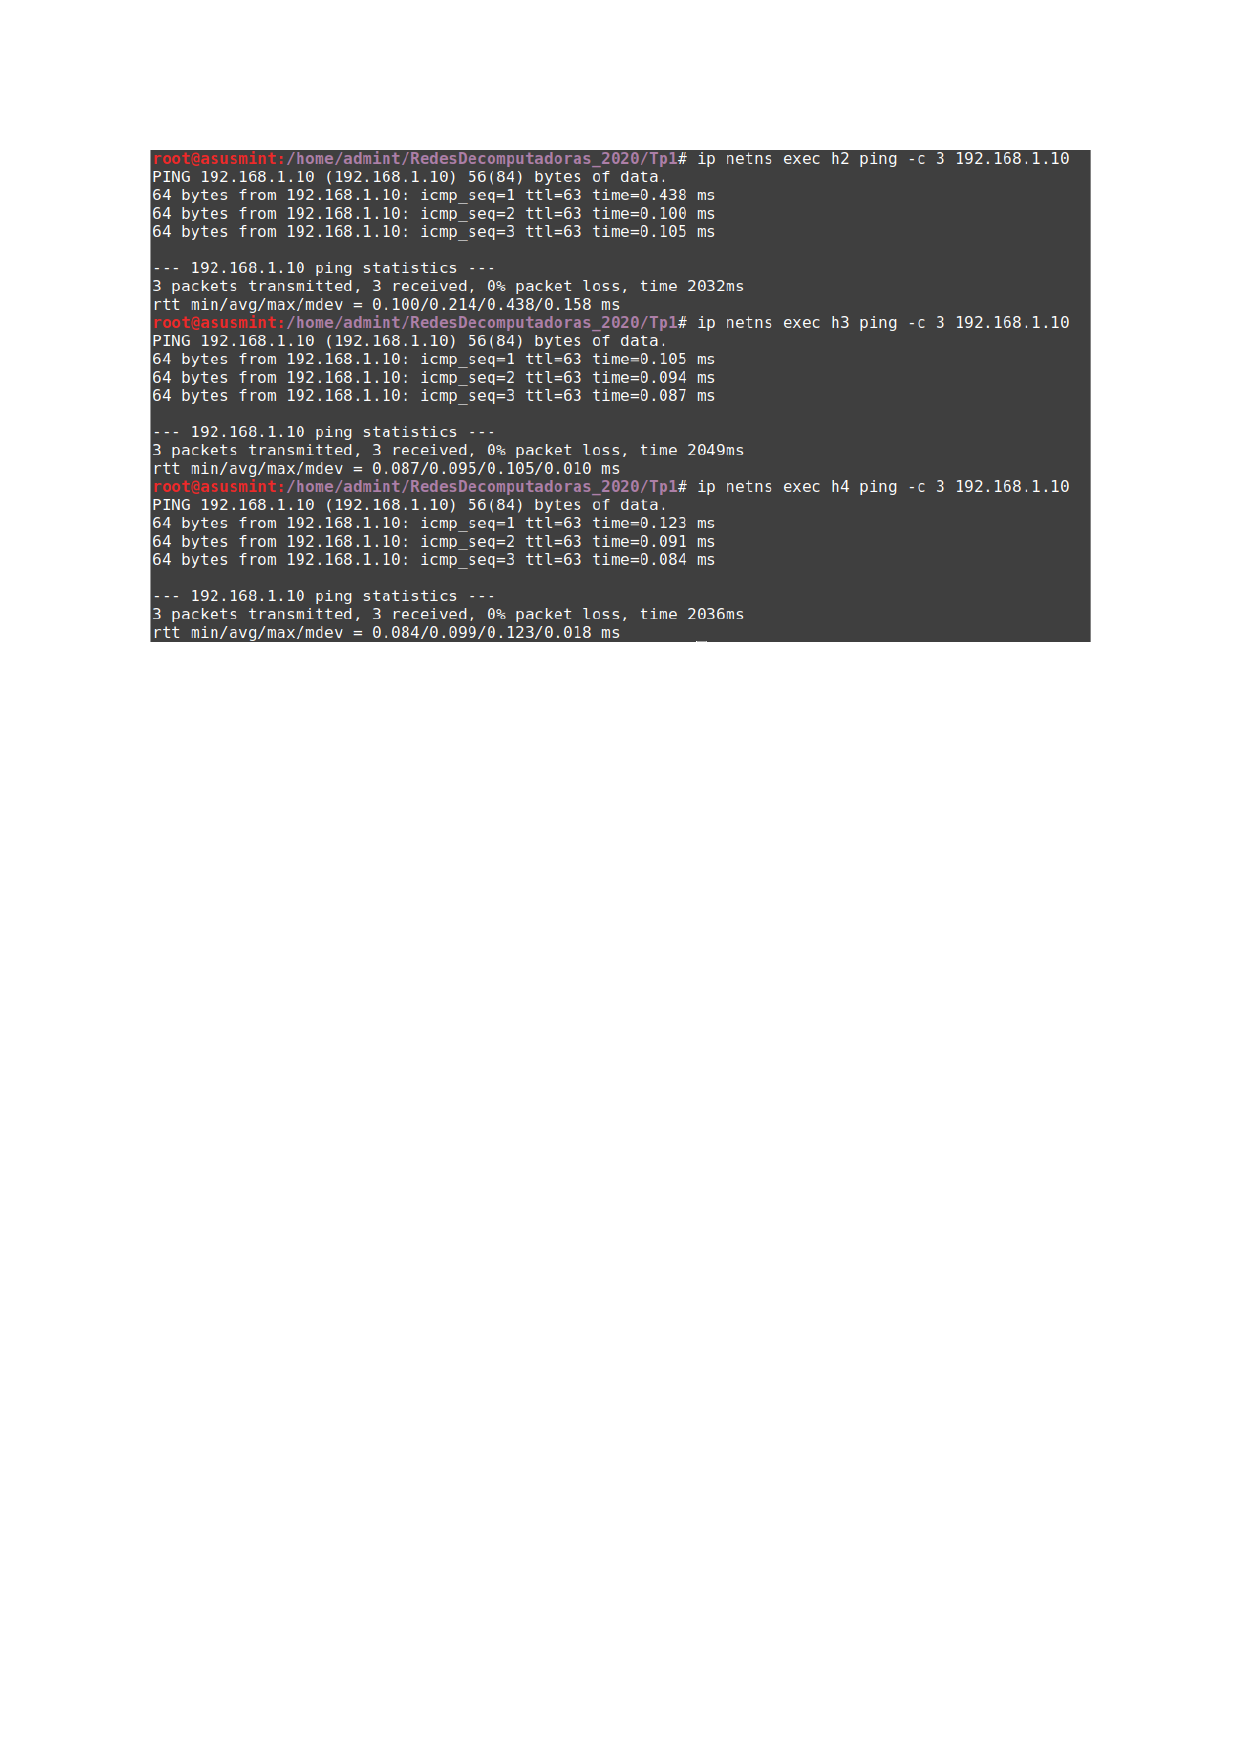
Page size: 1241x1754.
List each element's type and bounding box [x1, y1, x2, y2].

picture [150, 150, 1091, 642]
